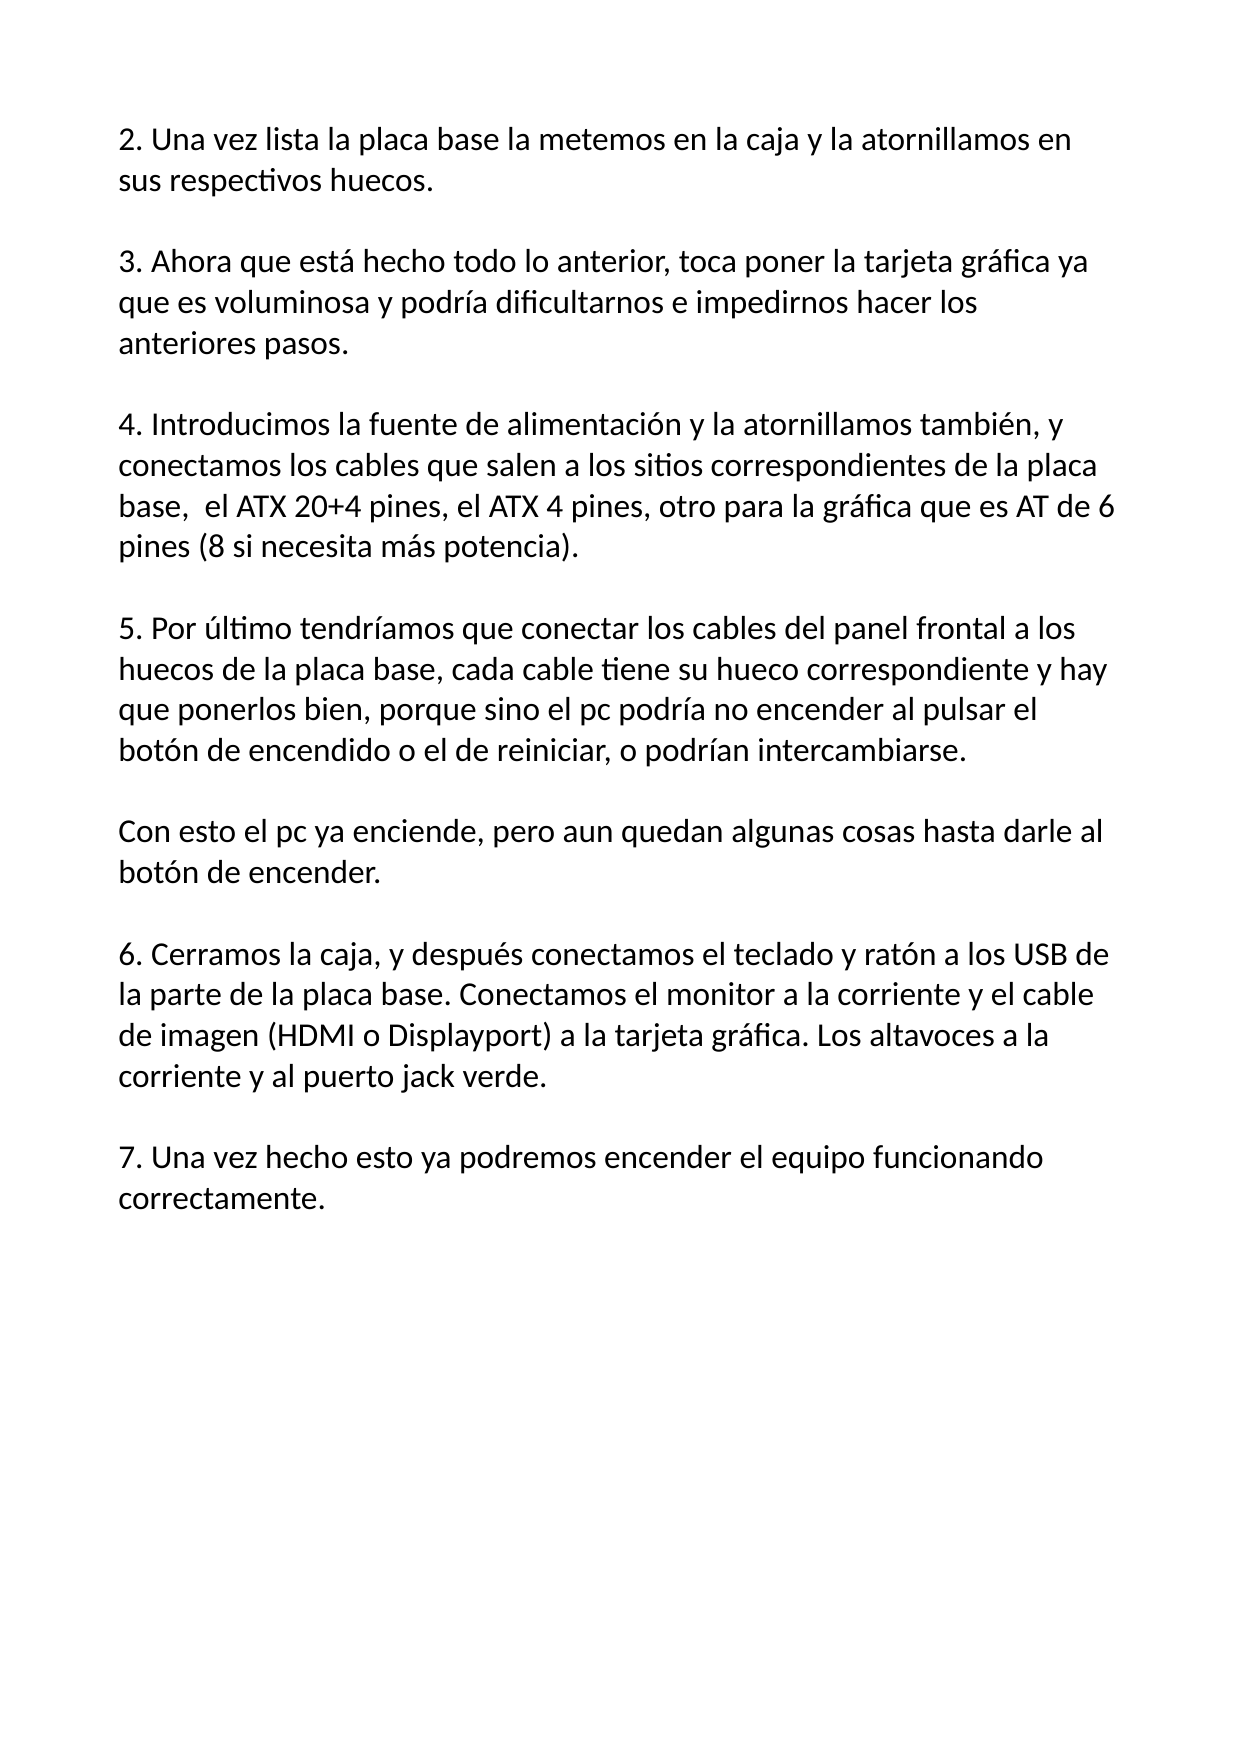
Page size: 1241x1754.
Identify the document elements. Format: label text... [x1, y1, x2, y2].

text 2. Una vez lista la placa base la metemos en la caja y la atornillamos en sus respectivos huecos. [118, 118, 1122, 199]
text Con esto el pc ya enciende, pero aun quedan algunas cosas hasta darle al botón de encender. [118, 811, 1122, 892]
text 3. Ahora que está hecho todo lo anterior, toca poner la tarjeta gráfica ya que es voluminosa y podría dificultarnos e impedirnos hacer los anteriores pasos. [118, 240, 1122, 362]
text 7. Una vez hecho esto ya podremos encender el equipo funcionando correctamente. [118, 1136, 1122, 1218]
text 5. Por último tendríamos que conectar los cables del panel frontal a los huecos de la placa base, cada cable tiene su hueco correspondiente y hay que ponerlos bien, porque sino el pc podría no encender al pulsar el botón de encendido o el de reiniciar, o podrían intercambiarse. [118, 607, 1122, 770]
text 6. Cerramos la caja, y después conectamos el teclado y ratón a los USB de la parte de la placa base. Conectamos el monitor a la corriente y el cable de imagen (HDMI o Displayport) a la tarjeta gráfica. Los altavoces a la corriente y al puerto jack verde. [118, 933, 1122, 1096]
text 4. Introducimos la fuente de alimentación y la atornillamos también, y conectamos los cables que salen a los sitios correspondientes de la placa base, el ATX 20+4 pines, el ATX 4 pines, otro para la gráfica que es AT de 6 pines (8 si necesita más potencia). [118, 403, 1122, 566]
